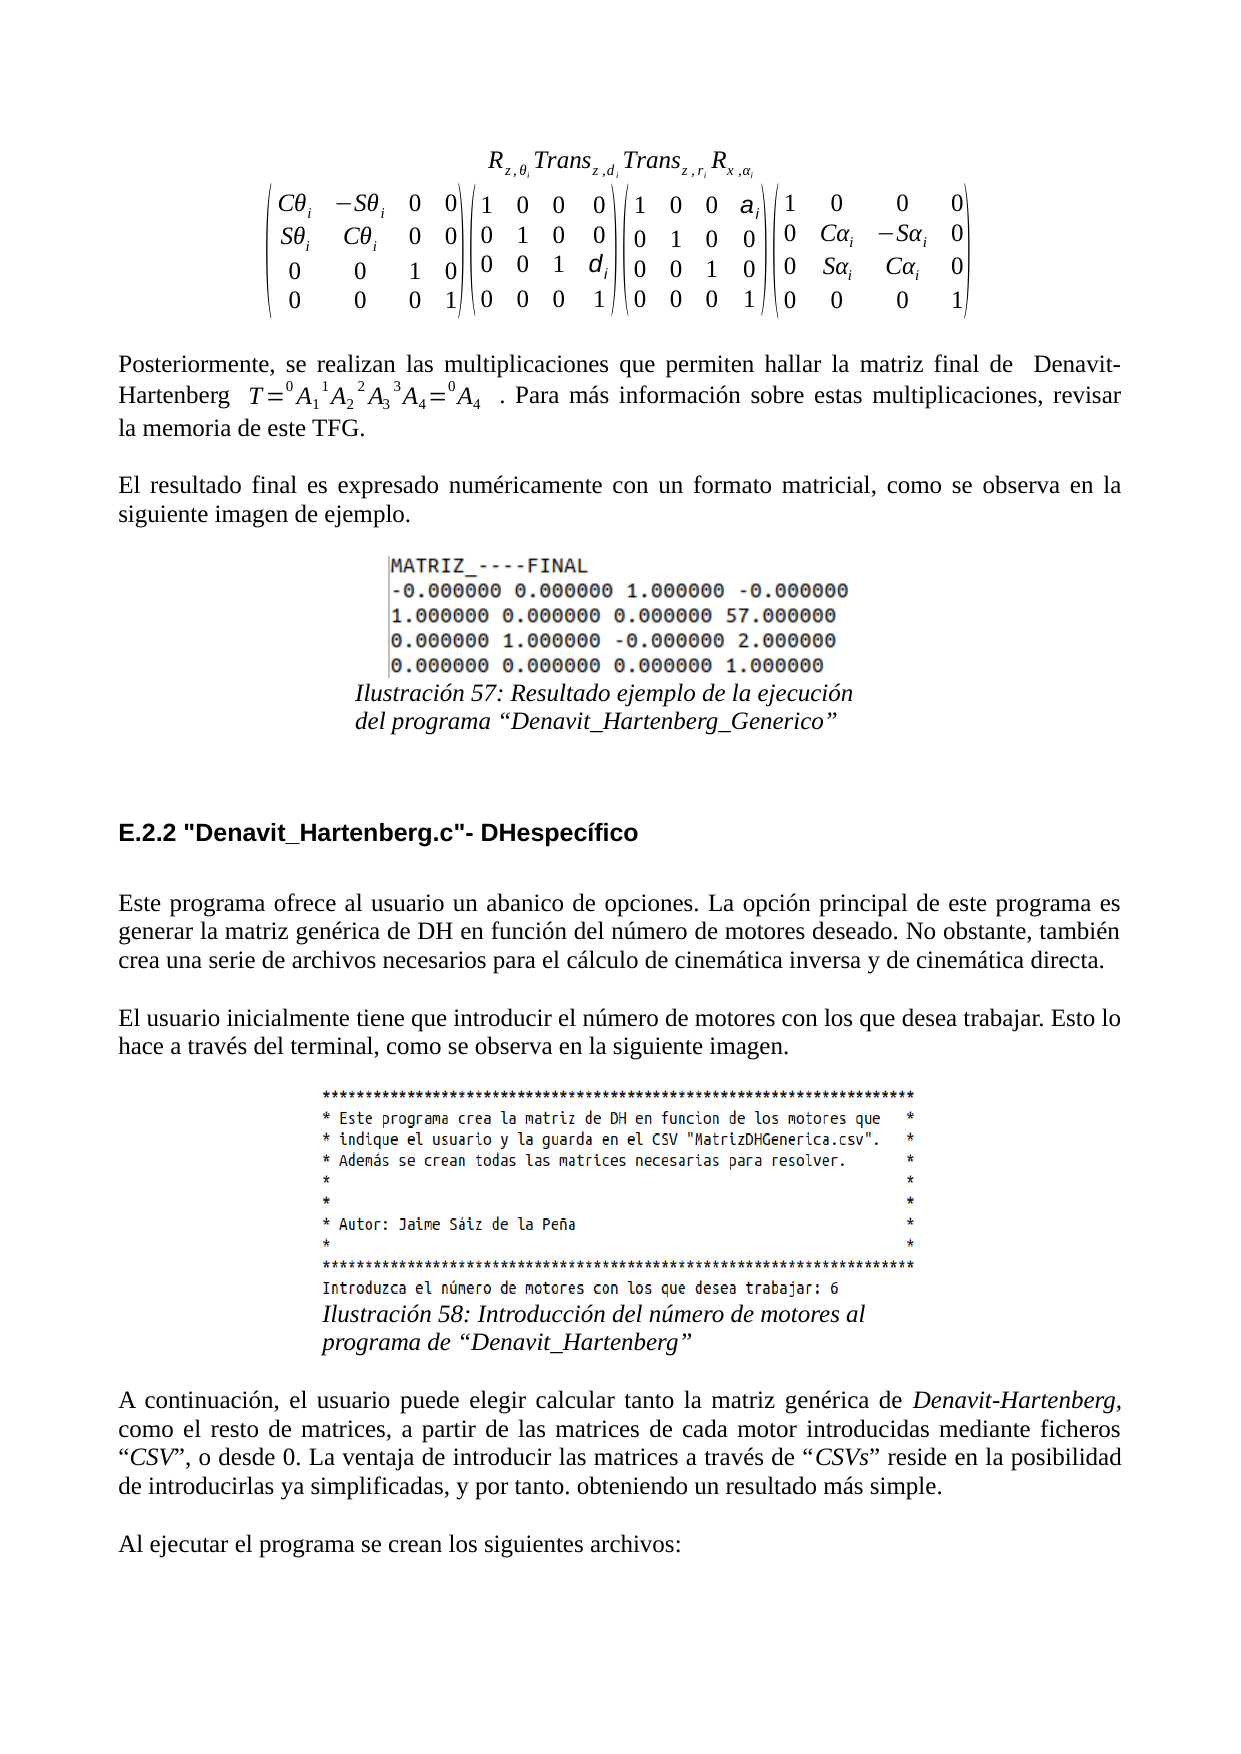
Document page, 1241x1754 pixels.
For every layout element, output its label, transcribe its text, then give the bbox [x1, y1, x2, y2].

text Este programa ofrece al usuario un abanico de opciones. La opción principal de este programa es generar la matriz genérica de DH en función del número de motores deseado. No obstante, también crea una serie de archivos necesarios para el cálculo de cinemática inversa y de cinemática directa. [118, 888, 1122, 974]
text Ilustración 57: Resultado ejemplo de la ejecución del programa “Denavit_Hartenberg_Generico” [355, 569, 885, 735]
subtitle E.2.2 "Denavit_Hartenberg.c"- DHespecífico [118, 818, 1122, 846]
text Al ejecutar el programa se crean los siguientes archivos: [118, 1529, 1122, 1557]
text El usuario inicialmente tiene que introducir el número de motores con los que desea trabajar. Esto lo hace a través del terminal, como se observa en la siguiente imagen. [118, 1003, 1122, 1060]
text A continuación, el usuario puede elegir calcular tanto la matriz genérica de Denavit-Hartenberg, como el resto de matrices, a partir de las matrices de cada motor introducidas mediante ficheros “CSV”, o desde 0. La ventaja de introducir las matrices a través de “CSVs” reside en la posibilidad de introducirlas ya simplificadas, y por tanto. obteniendo un resultado más simple. [118, 1385, 1122, 1500]
text Posteriormente, se realizan las multiplicaciones que permiten hallar la matriz final de Denavit-Hartenberg. Para más información sobre estas multiplicaciones, revisar la memoria de este TFG. [118, 349, 1122, 442]
text El resultado final es expresado numéricamente con un formato matricial, como se observa en la siguiente imagen de ejemplo. [118, 470, 1122, 528]
text Ilustración 58: Introducción del número de motores al programa de “Denavit_Hartenberg” [322, 1299, 918, 1356]
